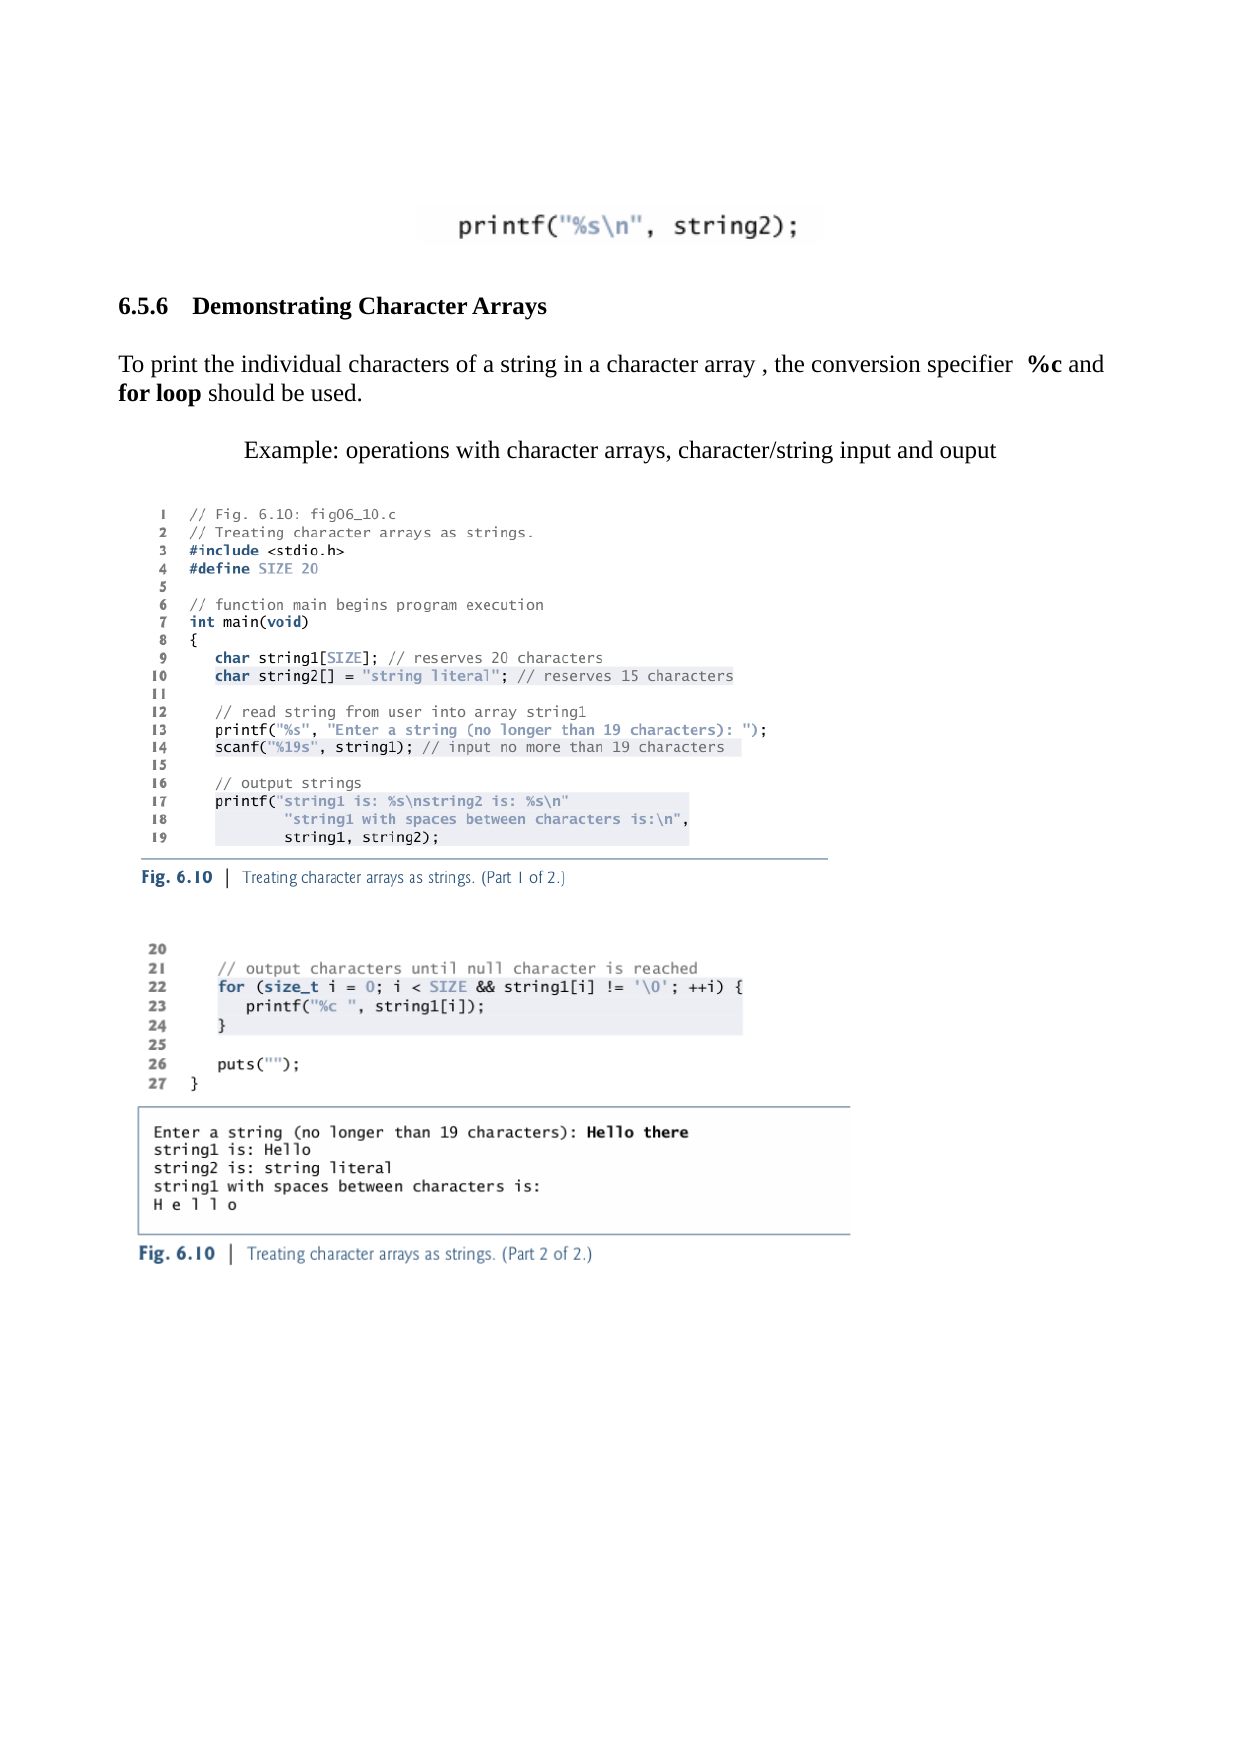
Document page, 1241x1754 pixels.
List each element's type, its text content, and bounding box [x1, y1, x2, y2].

picture [127, 499, 829, 909]
picture [122, 934, 851, 1277]
text To print the individual characters of a string in a character array , the conversion specifier %c and for loop should be used. [118, 349, 1122, 406]
picture [417, 199, 824, 255]
text Example: operations with character arrays, character/string input and ouput [118, 435, 1122, 464]
text 6.5.6 Demonstrating Character Arrays [118, 291, 1122, 320]
